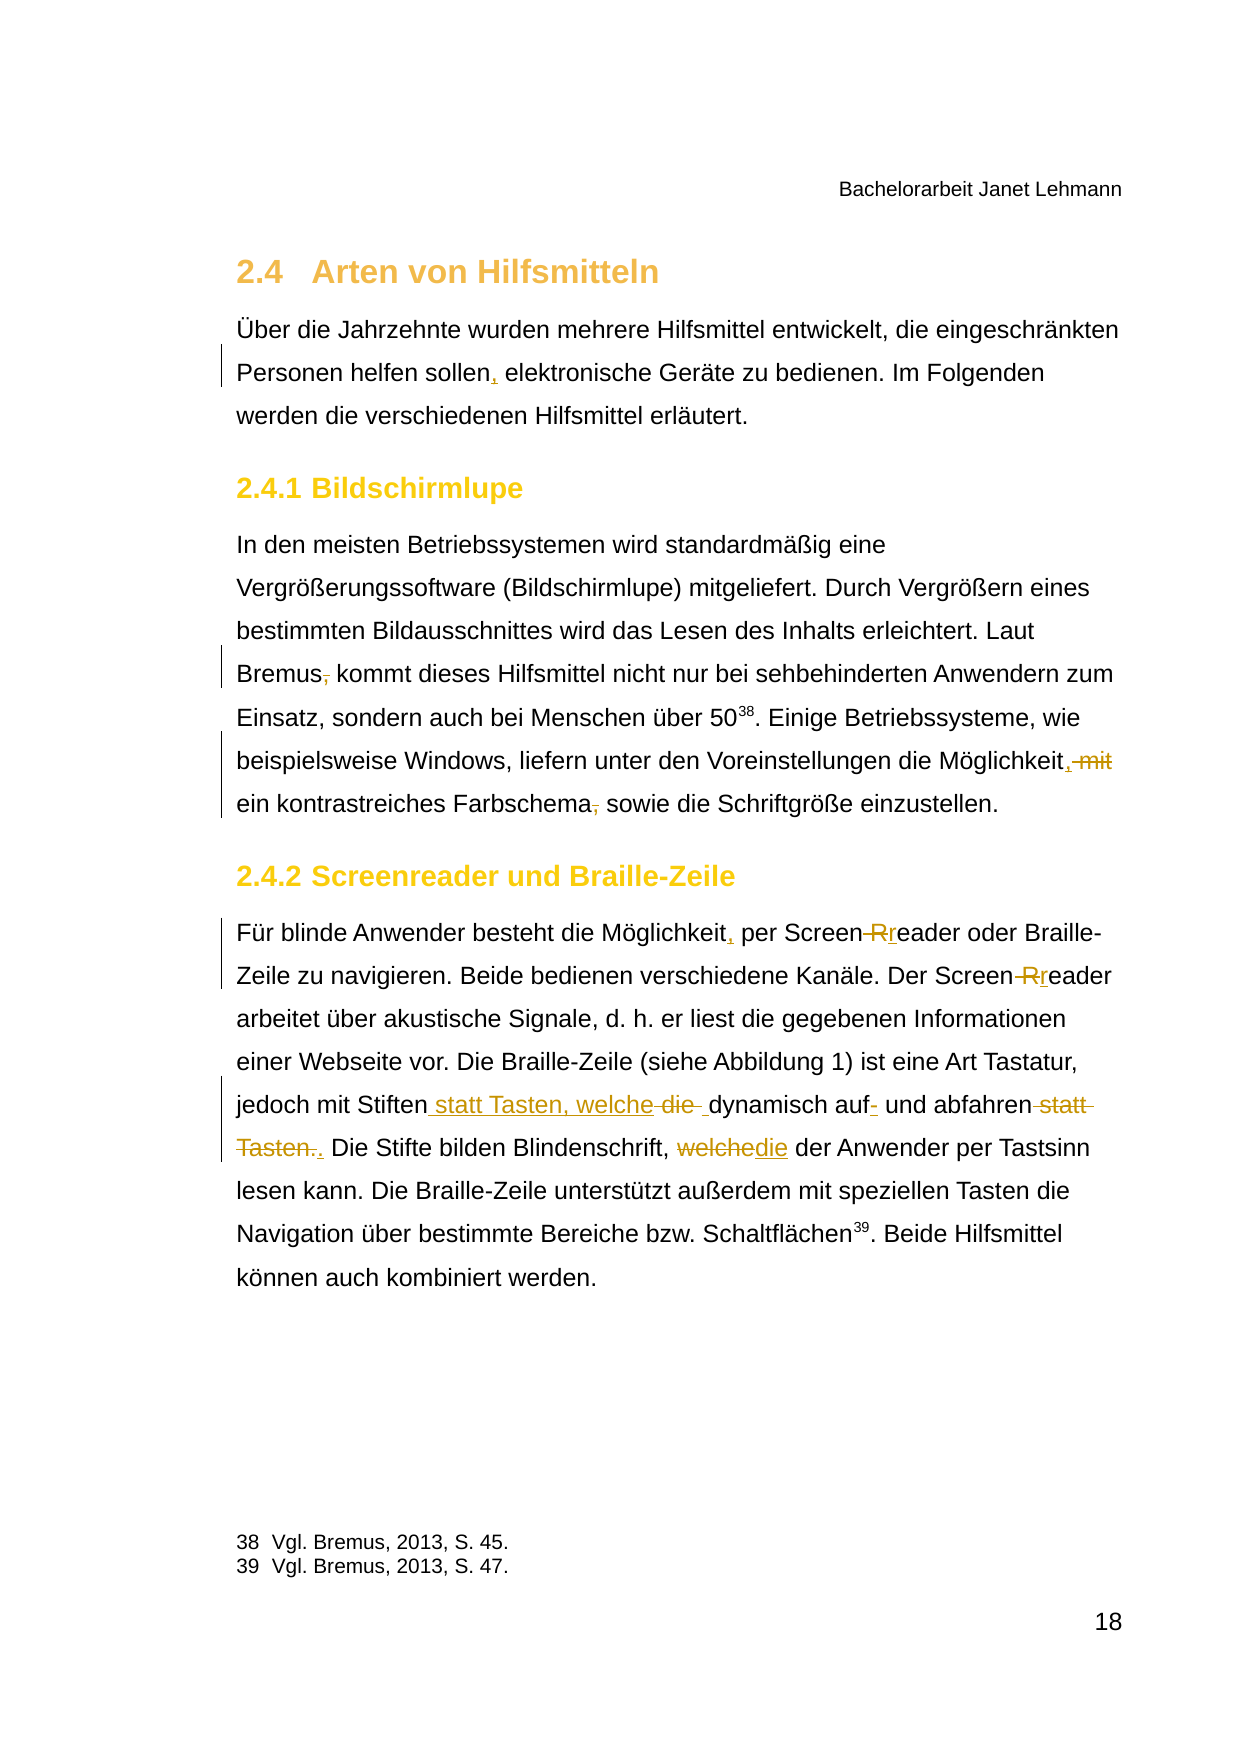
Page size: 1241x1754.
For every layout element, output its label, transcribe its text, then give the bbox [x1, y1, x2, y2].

text Vgl. Bremus, 2013, S. 47. [236, 1554, 1122, 1578]
subtitle Bildschirmlupe [236, 471, 1122, 505]
text Vgl. Bremus, 2013, S. 45. [236, 1530, 1122, 1554]
text In den meisten Betriebssystemen wird standardmäßig eine Vergrößerungssoftware (Bildschirmlupe) mitgeliefert. Durch Vergrößern eines bestimmten Bildausschnittes wird das Lesen des Inhalts erleichtert. Laut Bremus kommt dieses Hilfsmittel nicht nur bei sehbehinderten Anwendern zum Einsatz, sondern auch bei Menschen über 50. Einige Betriebssysteme, wie beispielsweise Windows, liefern unter den Voreinstellungen die Möglichkeit, ein kontrastreiches Farbschema sowie die Schriftgröße einzustellen. [236, 530, 1122, 817]
subtitle Screenreader und Braille-Zeile [236, 859, 1122, 893]
text Über die Jahrzehnte wurden mehrere Hilfsmittel entwickelt, die eingeschränkten Personen helfen sollen, elektronische Geräte zu bedienen. Im Folgenden werden die verschiedenen Hilfsmittel erläutert. [236, 315, 1122, 430]
text Für blinde Anwender besteht die Möglichkeit, per Screenreader oder Braille-Zeile zu navigieren. Beide bedienen verschiedene Kanäle. Der Screenreader arbeitet über akustische Signale, d. h. er liest die gegebenen Informationen einer Webseite vor. Die Braille-Zeile (siehe Abbildung 1) ist eine Art Tastatur, jedoch mit Stiften statt Tasten, welche dynamisch auf- und abfahren. Die Stifte bilden Blindenschrift, die der Anwender per Tastsinn lesen kann. Die Braille-Zeile unterstützt außerdem mit speziellen Tasten die Navigation über bestimmte Bereiche bzw. Schaltflächen. Beide Hilfsmittel können auch kombiniert werden. [236, 917, 1122, 1291]
subtitle Arten von Hilfsmitteln [236, 251, 1122, 290]
